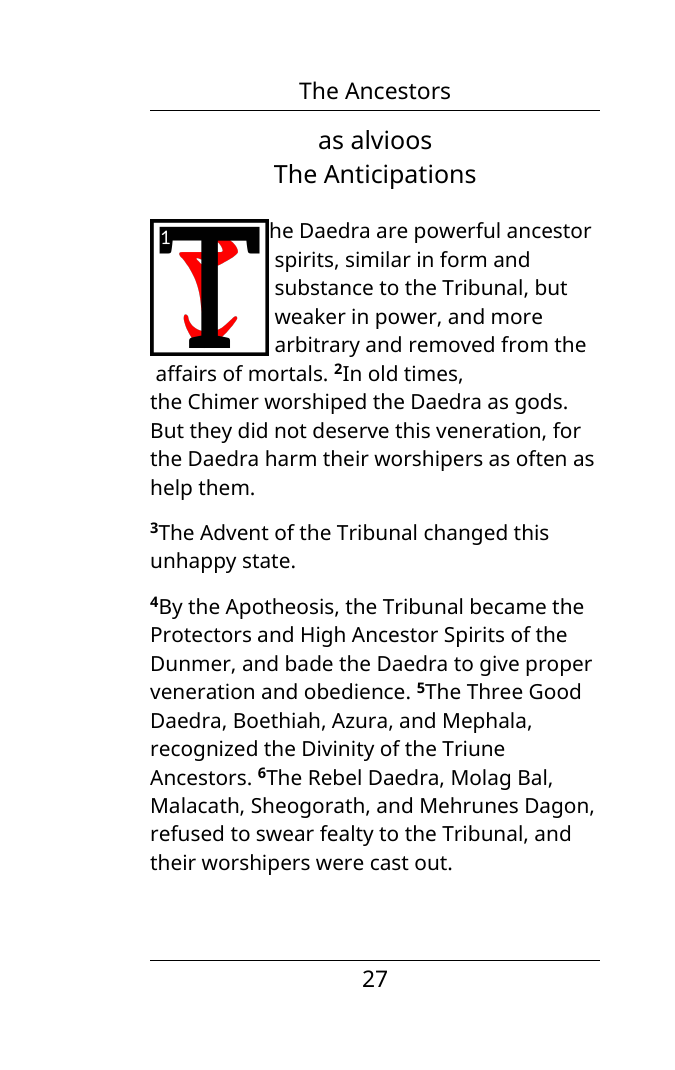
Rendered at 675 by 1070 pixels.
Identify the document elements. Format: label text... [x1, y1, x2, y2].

text spirits, similar in form and [269, 245, 600, 273]
text weaker in power, and more [269, 302, 600, 330]
text as alvioos [150, 123, 600, 157]
text substance to the Tribunal, but [269, 273, 600, 302]
text 4By the Apotheosis, the Tribunal became the Protectors and High Ancestor Spirits of the Dunmer, and bade the Daedra to give proper veneration and obedience. 5The Three Good Daedra, Boethiah, Azura, and Mephala, recognized the Divinity of the Triune Ancestors. 6The Rebel Daedra, Molag Bal, Malacath, Sheogorath, and Mehrunes Dagon, refused to swear fealty to the Tribunal, and their worshipers were cast out. [150, 592, 600, 876]
text affairs of mortals. 2In old times, the Chimer worshiped the Daedra as gods. But they did not deserve this veneration, for the Daedra harm their worshipers as often as help them. [150, 359, 600, 501]
text The Anticipations [150, 157, 600, 191]
text 3The Advent of the Tribunal changed this unhappy state. [150, 518, 600, 575]
picture [150, 219, 269, 356]
text arbitrary and removed from the [150, 330, 600, 359]
text he Daedra are powerful ancestor [150, 217, 600, 245]
